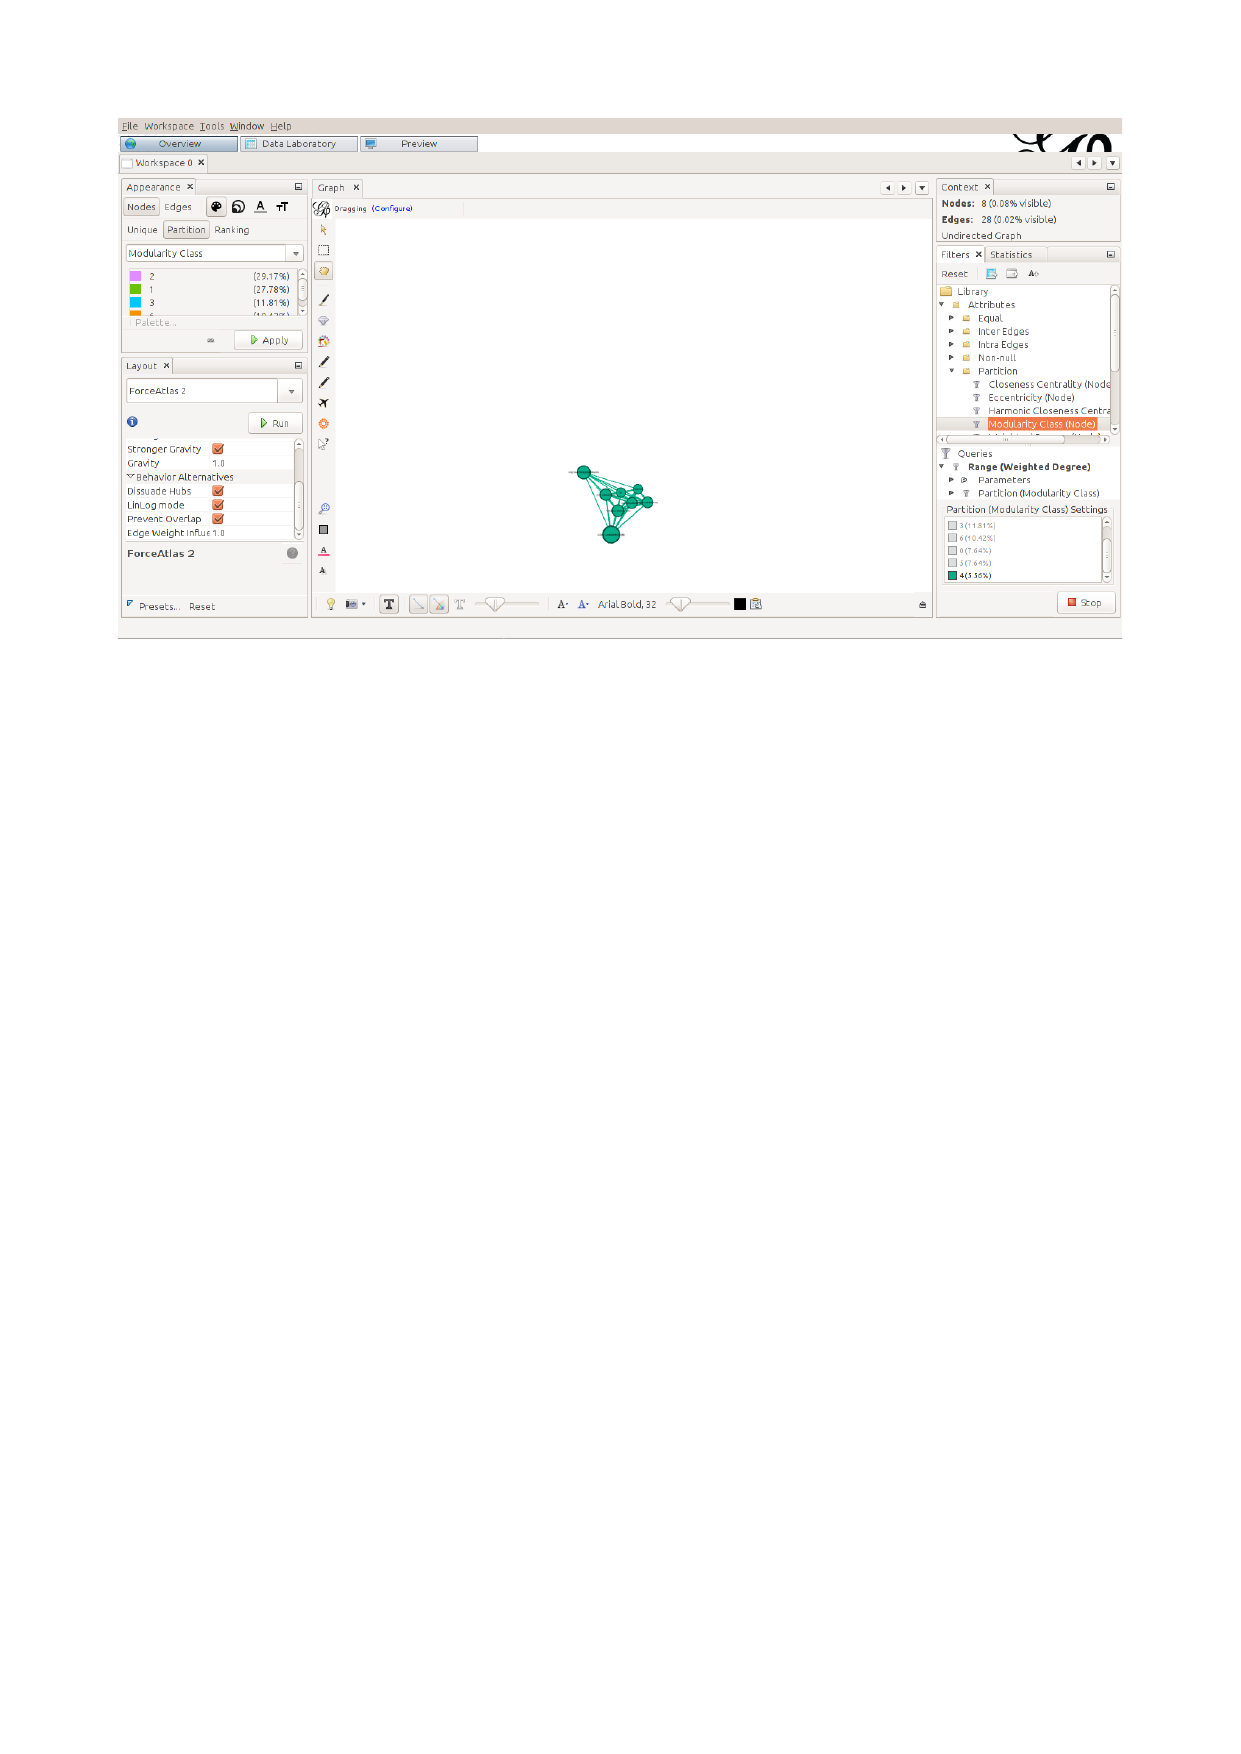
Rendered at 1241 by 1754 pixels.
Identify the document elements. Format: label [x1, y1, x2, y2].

picture [118, 118, 1123, 639]
